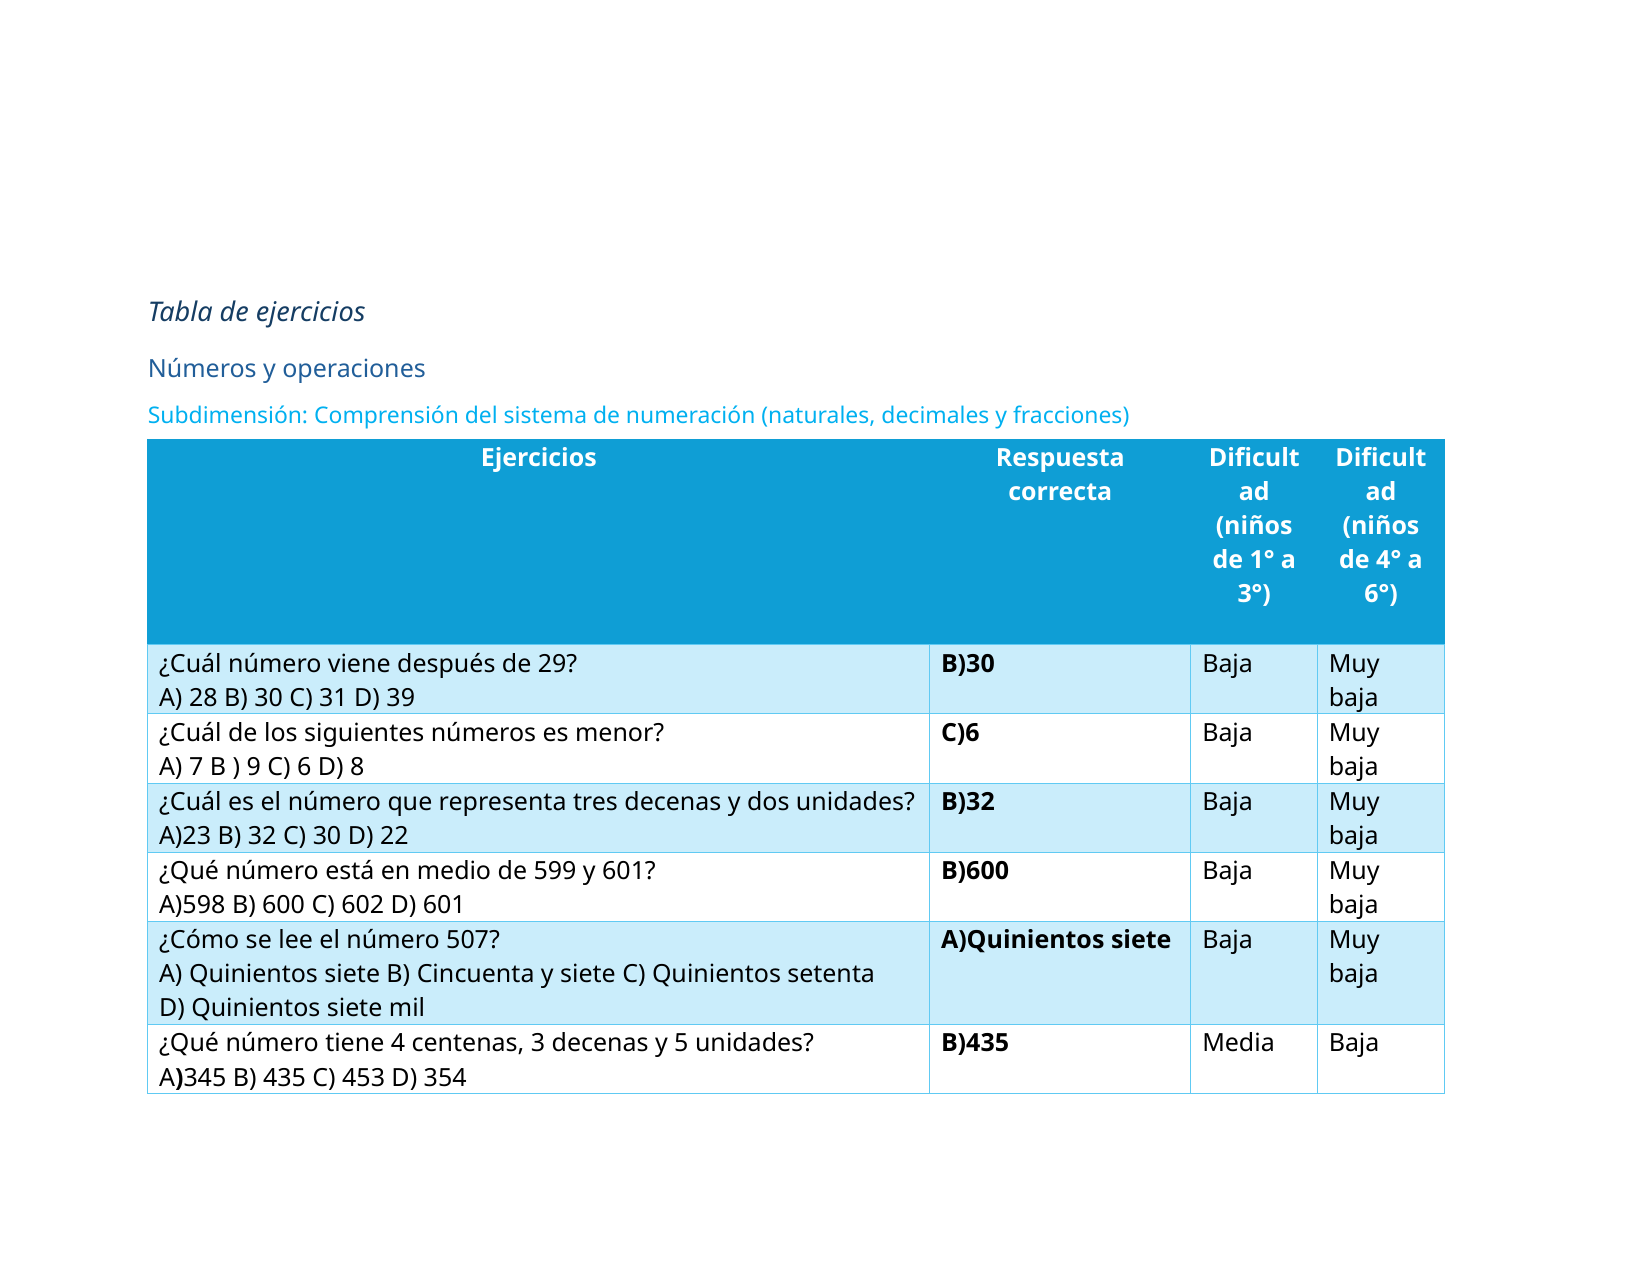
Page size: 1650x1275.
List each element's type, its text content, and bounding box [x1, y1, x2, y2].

table_cell Muy baja [1318, 922, 1444, 1024]
table_cell B)30 [930, 645, 1190, 713]
table_header Respuesta correcta [930, 440, 1190, 644]
subtitle Subdimensión: Comprensión del sistema de numeración (naturales, decimales y fracciones) [148, 399, 1502, 430]
table_cell ¿Cómo se lee el número 507? A) Quinientos siete B) Cincuenta y siete C) Quinientos setenta D) Quinientos siete mil [148, 922, 929, 1024]
table_cell ¿Qué número tiene 4 centenas, 3 decenas y 5 unidades? A)345 B) 435 C) 453 D) 354 [148, 1025, 929, 1093]
table_cell Baja [1191, 853, 1317, 921]
table_cell Baja [1191, 784, 1317, 852]
table_cell C)6 [930, 714, 1190, 782]
table_header Dificultad (niños de 1° a 3°) [1191, 440, 1317, 644]
table_cell B)600 [930, 853, 1190, 921]
table_cell ¿Cuál de los siguientes números es menor? A) 7 B ) 9 C) 6 D) 8 [148, 714, 929, 782]
subtitle Tabla de ejercicios [148, 292, 1502, 329]
table_cell Baja [1191, 645, 1317, 713]
table_cell Muy baja [1318, 714, 1444, 782]
table_cell Baja [1191, 714, 1317, 782]
table_cell B)435 [930, 1025, 1190, 1093]
table_cell ¿Cuál es el número que representa tres decenas y dos unidades? A)23 B) 32 C) 30 D) 22 [148, 784, 929, 852]
table_cell ¿Qué número está en medio de 599 y 601? A)598 B) 600 C) 602 D) 601 [148, 853, 929, 921]
table_header Dificultad (niños de 4° a 6°) [1318, 440, 1444, 644]
table_cell Muy baja [1318, 645, 1444, 713]
table_cell Muy baja [1318, 853, 1444, 921]
table_cell Muy baja [1318, 784, 1444, 852]
table_cell ¿Cuál número viene después de 29? A) 28 B) 30 C) 31 D) 39 [148, 645, 929, 713]
table_cell Baja [1318, 1025, 1444, 1093]
subtitle Números y operaciones [148, 351, 1502, 385]
table_cell A)Quinientos siete [930, 922, 1190, 1024]
table_cell Media [1191, 1025, 1317, 1093]
table_header Ejercicios [148, 440, 929, 644]
table_cell Baja [1191, 922, 1317, 1024]
table_cell B)32 [930, 784, 1190, 852]
